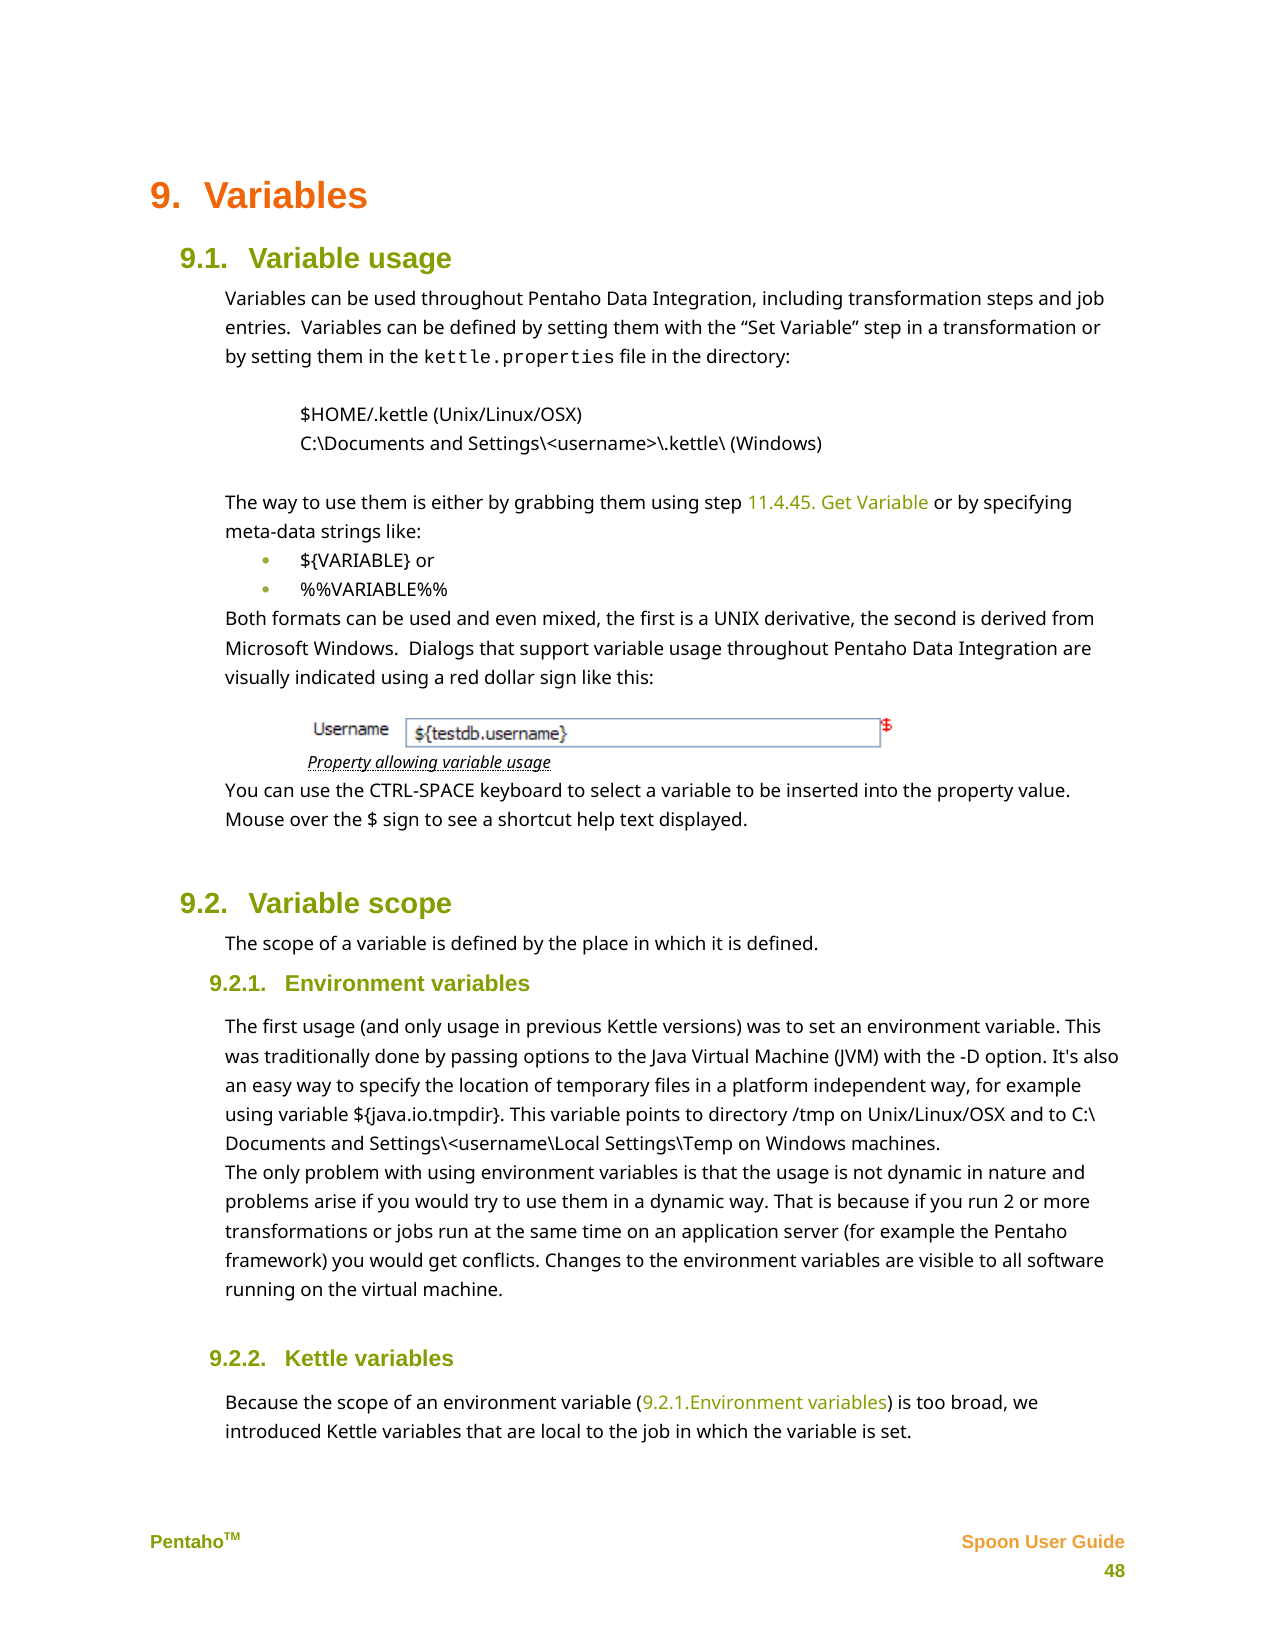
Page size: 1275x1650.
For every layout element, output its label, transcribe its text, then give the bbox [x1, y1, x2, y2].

text Because the scope of an environment variable (9.2.1.Environment variables) is too broad, we introduced Kettle variables that are local to the job in which the variable is set. [225, 1386, 1125, 1444]
list %%VARIABLE%% [262, 573, 1125, 602]
text You can use the CTRL-SPACE keyboard to select a variable to be inserted into the property value. Mouse over the $ sign to see a shortcut help text displayed. [225, 690, 1125, 832]
text The scope of a variable is defined by the place in which it is defined. [225, 927, 1125, 956]
text The way to use them is either by grabbing them using step 11.4.45. Get Variable or by specifying meta-data strings like: [225, 486, 1125, 544]
text The only problem with using environment variables is that the usage is not dynamic in nature and problems arise if you would try to use them in a dynamic way. That is because if you run 2 or more transformations or jobs run at the same time on an application server (for example the Pentaho framework) you would get conflicts. Changes to the environment variables are visible to all software running on the virtual machine. [225, 1156, 1125, 1302]
subtitle Kettle variables [209, 1338, 1125, 1373]
text The first usage (and only usage in previous Kettle versions) was to set an environment variable. This was traditionally done by passing options to the Java Virtual Machine (JVM) with the -D option. It's also an easy way to specify the location of temporary files in a platform independent way, for example using variable ${java.io.tmpdir}. This variable points to directory /tmp on Unix/Linux/OSX and to C:\Documents and Settings\<username\Local Settings\Temp on Windows machines. [225, 1011, 1125, 1156]
subtitle Variables [150, 181, 1125, 216]
text Variables can be used throughout Pentaho Data Integration, including transformation steps and job entries. Variables can be defined by setting them with the “Set Variable” step in a transformation or by setting them in the kettle.properties file in the directory: [225, 282, 1125, 369]
text C:\Documents and Settings\<username>\.kettle\ (Windows) [300, 427, 1125, 457]
text $HOME/.kettle (Unix/Linux/OSX) [300, 398, 1125, 427]
text Property allowing variable usage [307, 751, 900, 774]
list ${VARIABLE} or [262, 544, 1125, 573]
text Both formats can be used and even mixed, the first is a UNIX derivative, the second is derived from Microsoft Windows. Dialogs that support variable usage throughout Pentaho Data Integration are visually indicated using a red dollar sign like this: [225, 602, 1125, 690]
subtitle Environment variables [209, 963, 1125, 998]
subtitle Variable scope [179, 886, 1125, 921]
picture [304, 718, 911, 751]
subtitle Variable usage [179, 241, 1125, 275]
